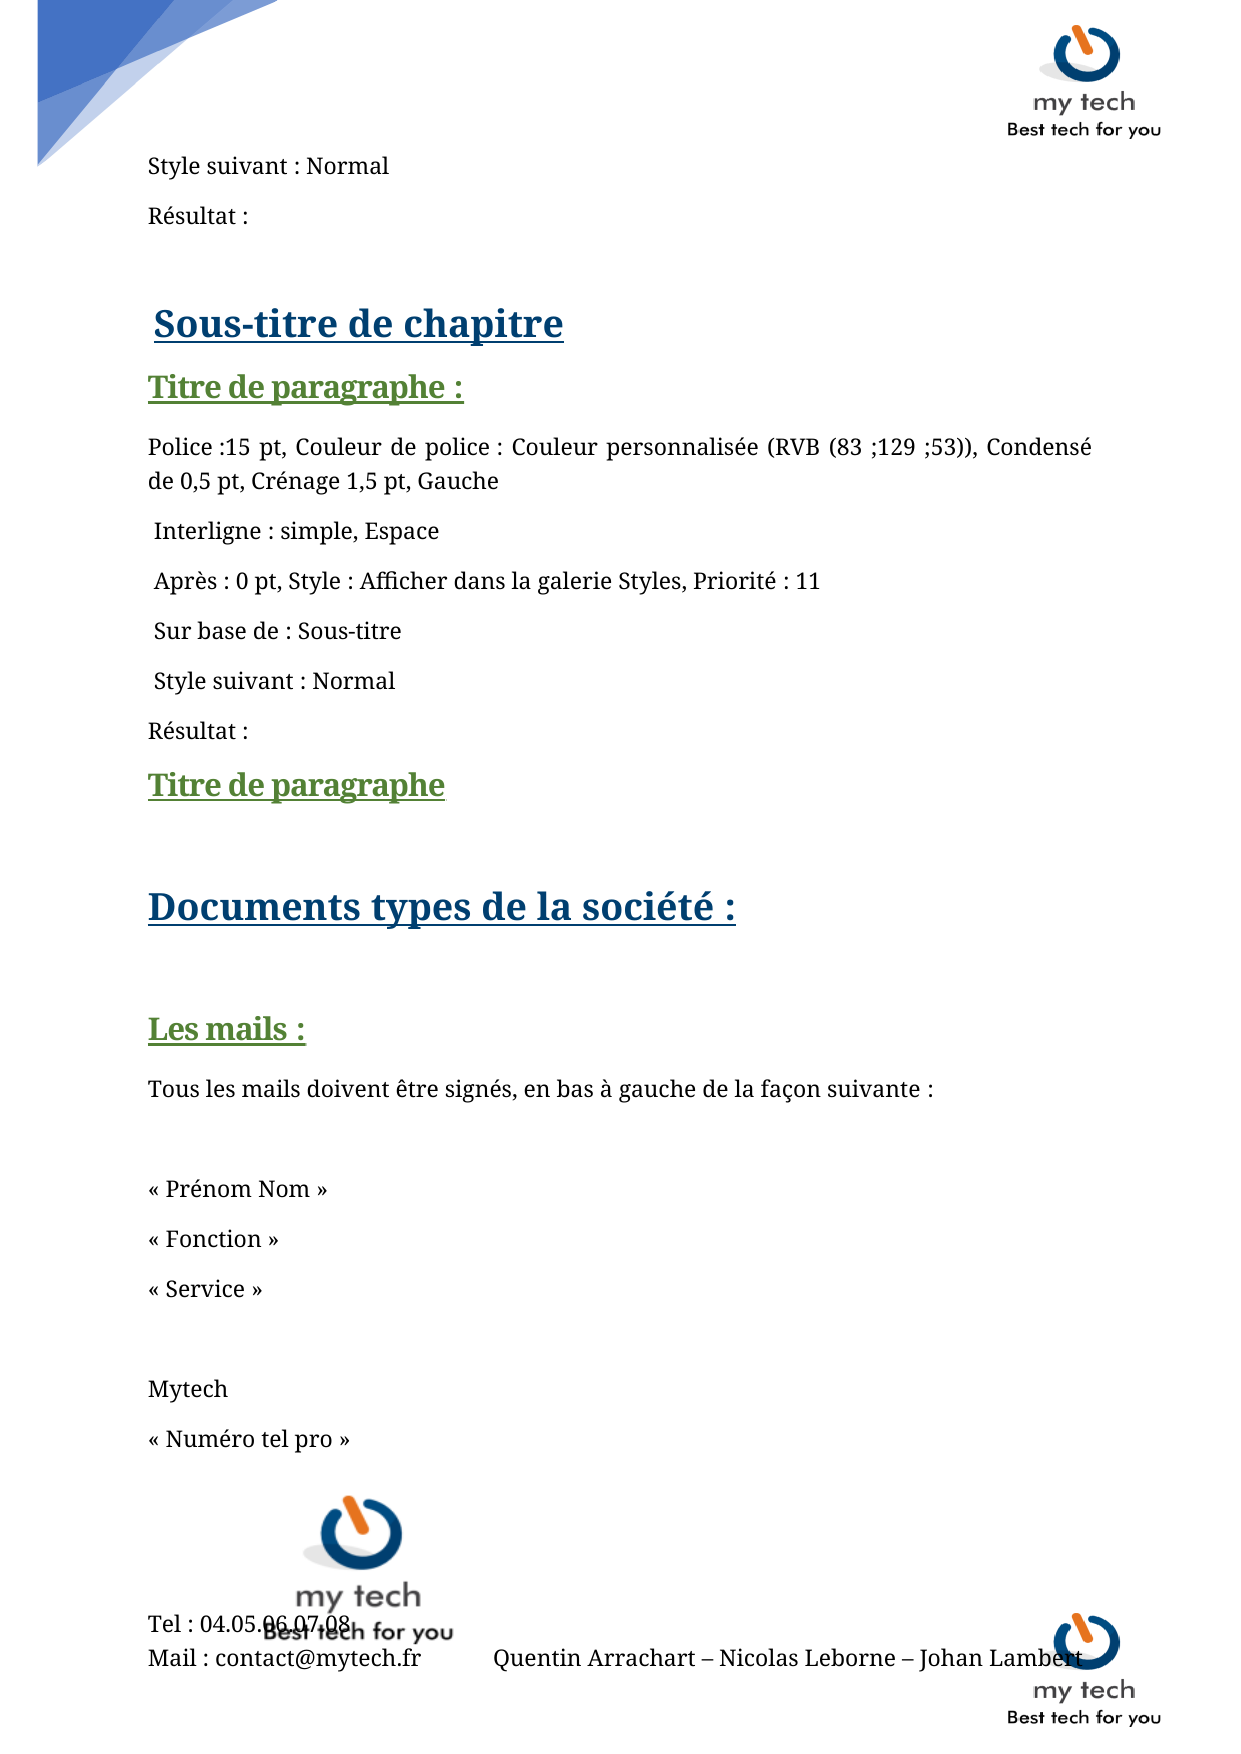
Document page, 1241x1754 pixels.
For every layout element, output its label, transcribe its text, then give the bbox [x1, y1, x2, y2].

text Après : 0 pt, Style : Afficher dans la galerie Styles, Priorité : 11 [148, 562, 1093, 596]
text Sur base de : Sous-titre [148, 612, 1093, 646]
text Résultat : [148, 198, 1093, 231]
text Police :15 pt, Couleur de police : Couleur personnalisée (RVB (83 ;129 ;53)), Condensé de 0,5 pt, Crénage 1,5 pt, Gauche [148, 429, 1093, 496]
text Mytech [148, 1371, 1093, 1404]
text Interligne : simple, Espace [148, 512, 1093, 546]
text Style suivant : Normal [148, 662, 1093, 696]
text Titre de paragraphe : [148, 365, 1093, 408]
text Sous-titre de chapitre [148, 298, 1093, 349]
text « Service » [148, 1271, 1093, 1304]
text « Prénom Nom » [148, 1171, 1093, 1204]
text Style suivant : Normal [148, 148, 1093, 181]
text « Numéro tel pro » [148, 1421, 1093, 1454]
text Les mails : [148, 1007, 1093, 1050]
text Résultat : [148, 712, 1093, 746]
text « Fonction » [148, 1221, 1093, 1254]
subtitle Documents types de la société : [148, 881, 1093, 932]
text Tous les mails doivent être signés, en bas à gauche de la façon suivante : [148, 1071, 1093, 1104]
text Titre de paragraphe [148, 762, 1093, 805]
